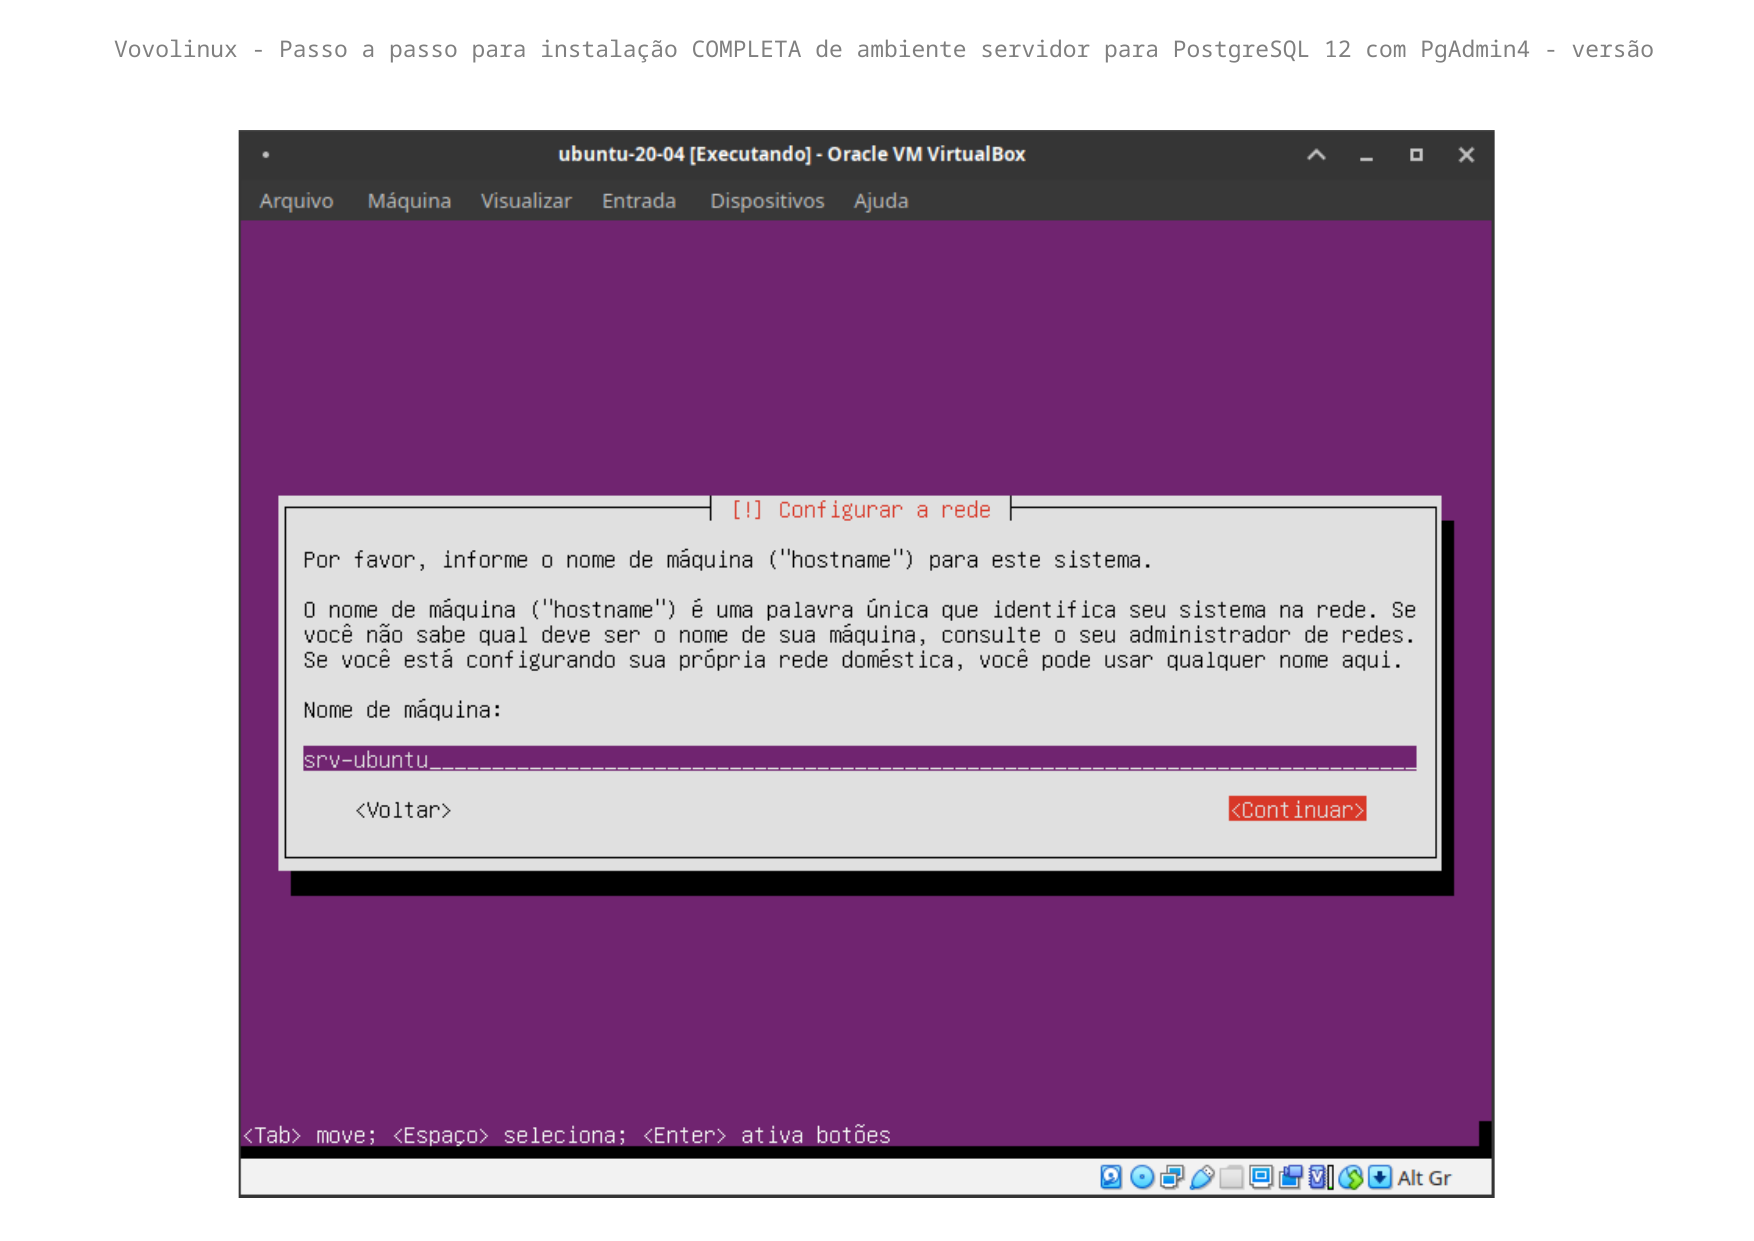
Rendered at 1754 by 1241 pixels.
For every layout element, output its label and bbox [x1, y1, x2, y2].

picture [238, 130, 1495, 1198]
